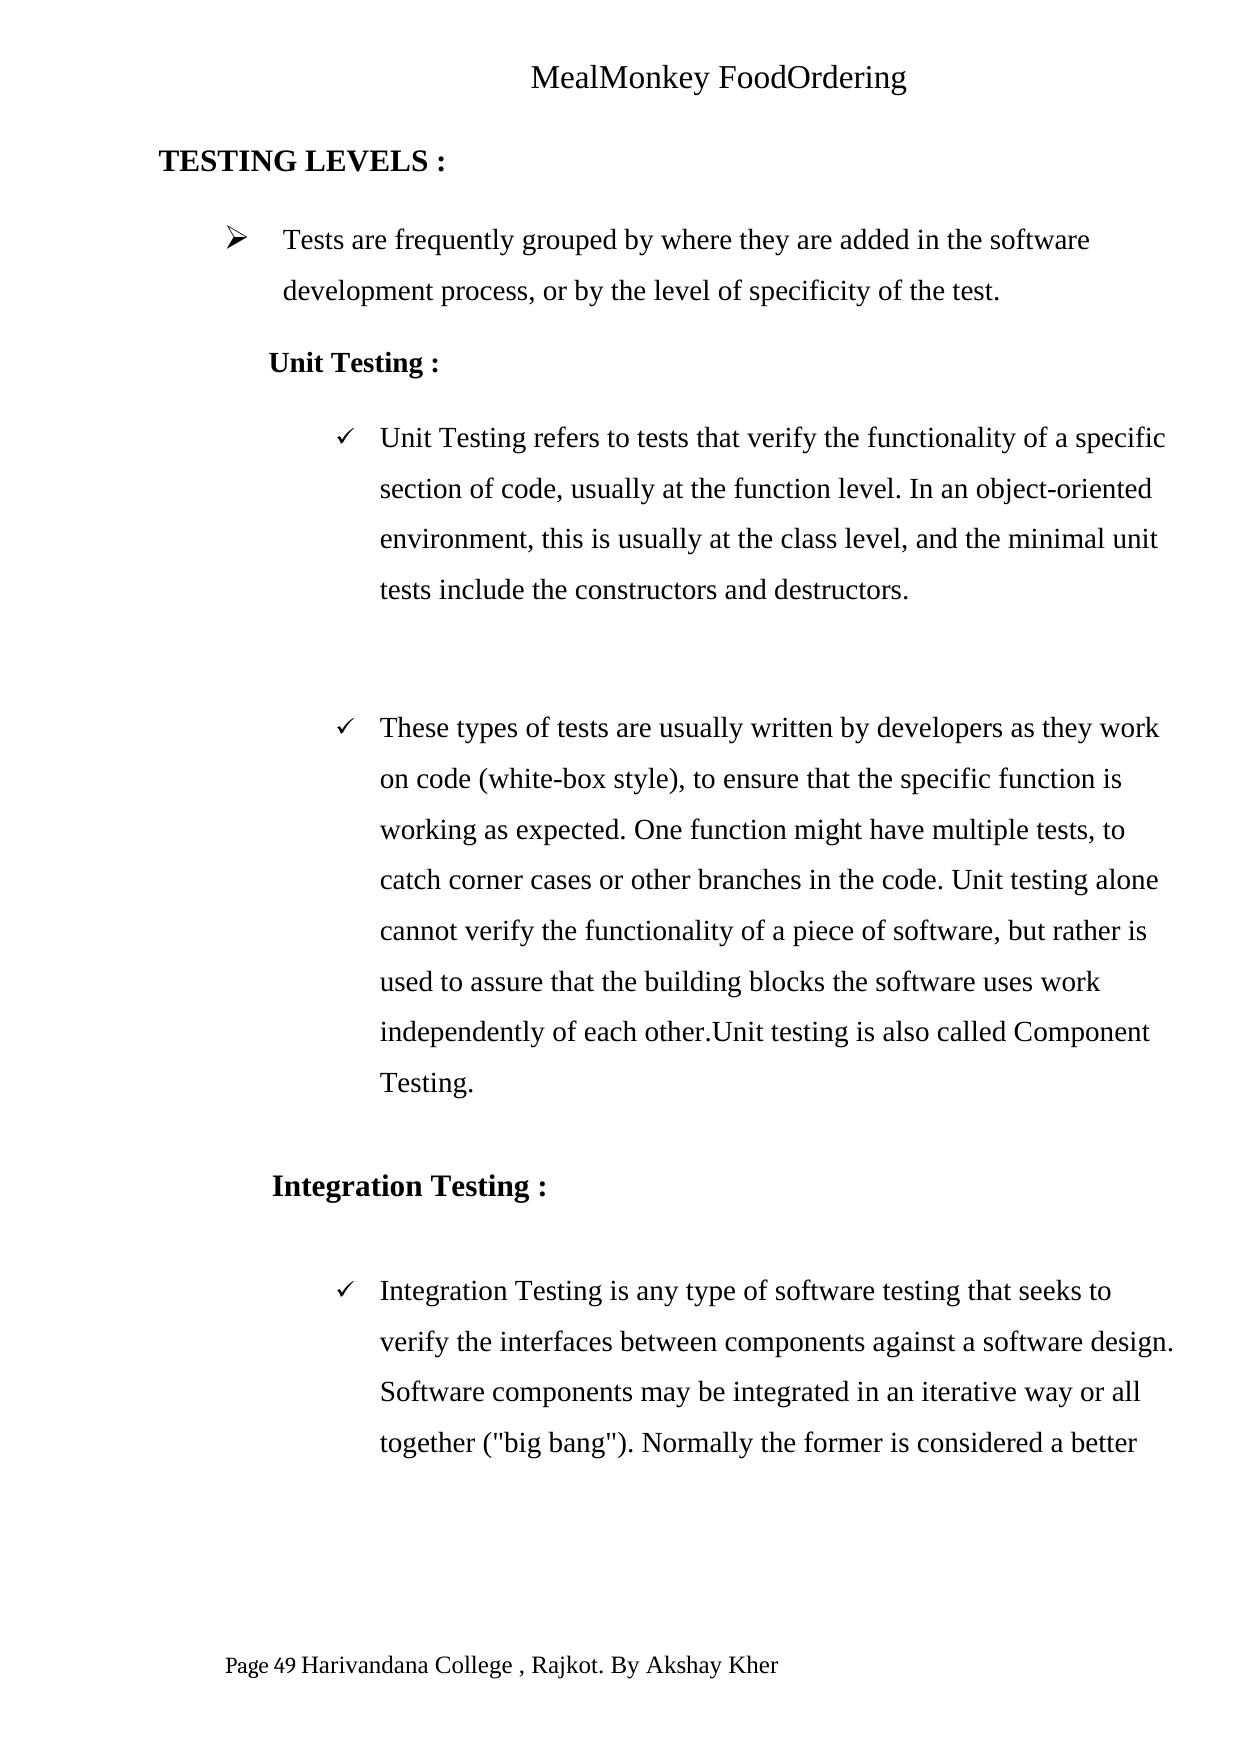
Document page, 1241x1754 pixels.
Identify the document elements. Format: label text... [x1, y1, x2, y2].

list Tests are frequently grouped by where they are added in the software development process, or by the level of specificity of the test. [223, 222, 1224, 307]
list Integration Testing : [150, 1167, 1181, 1203]
text Unit Testing : [150, 345, 1227, 378]
list Integration Testing is any type of software testing that seeks to verify the interfaces between components against a software design. Software components may be integrated in an iterative way or all together ("big bang"). Normally the former is considered a better [335, 1273, 1181, 1458]
text TESTING LEVELS : [150, 142, 1227, 178]
list Unit Testing refers to tests that verify the functionality of a specific section of code, usually at the function level. In an object-oriented environment, this is usually at the class level, and the minimal unit tests include the constructors and destructors. [335, 420, 1181, 606]
list These types of tests are usually written by developers as they work on code (white-box style), to ensure that the specific function is working as expected. One function might have multiple tests, to catch corner cases or other branches in the code. Unit testing alone cannot verify the functionality of a piece of software, but rather is used to assure that the building blocks the software uses work independently of each other.Unit testing is also called Component Testing. [335, 711, 1181, 1098]
